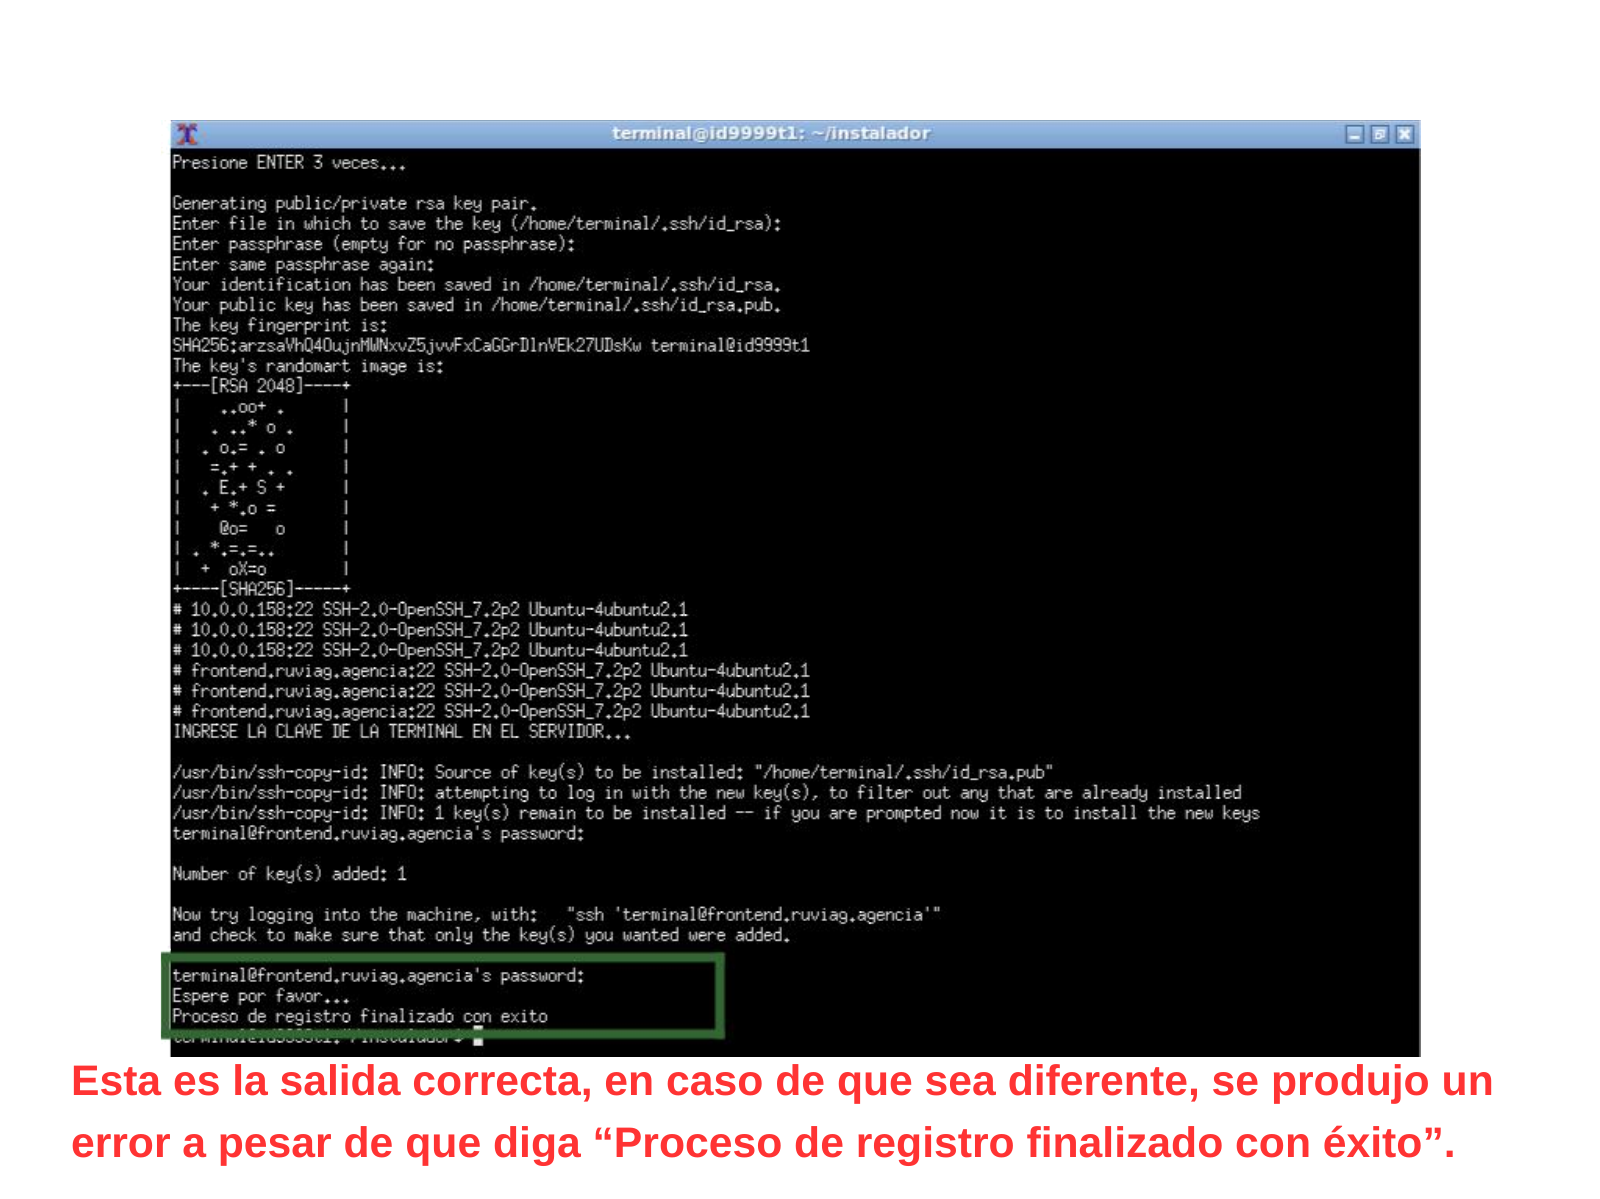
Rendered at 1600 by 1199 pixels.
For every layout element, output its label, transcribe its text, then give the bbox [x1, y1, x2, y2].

picture [160, 120, 1421, 1057]
text Esta es la salida correcta, en caso de que sea diferente, se produjo un error a pesar de que diga “Proceso de registro finalizado con éxito”. [71, 1056, 1523, 1166]
